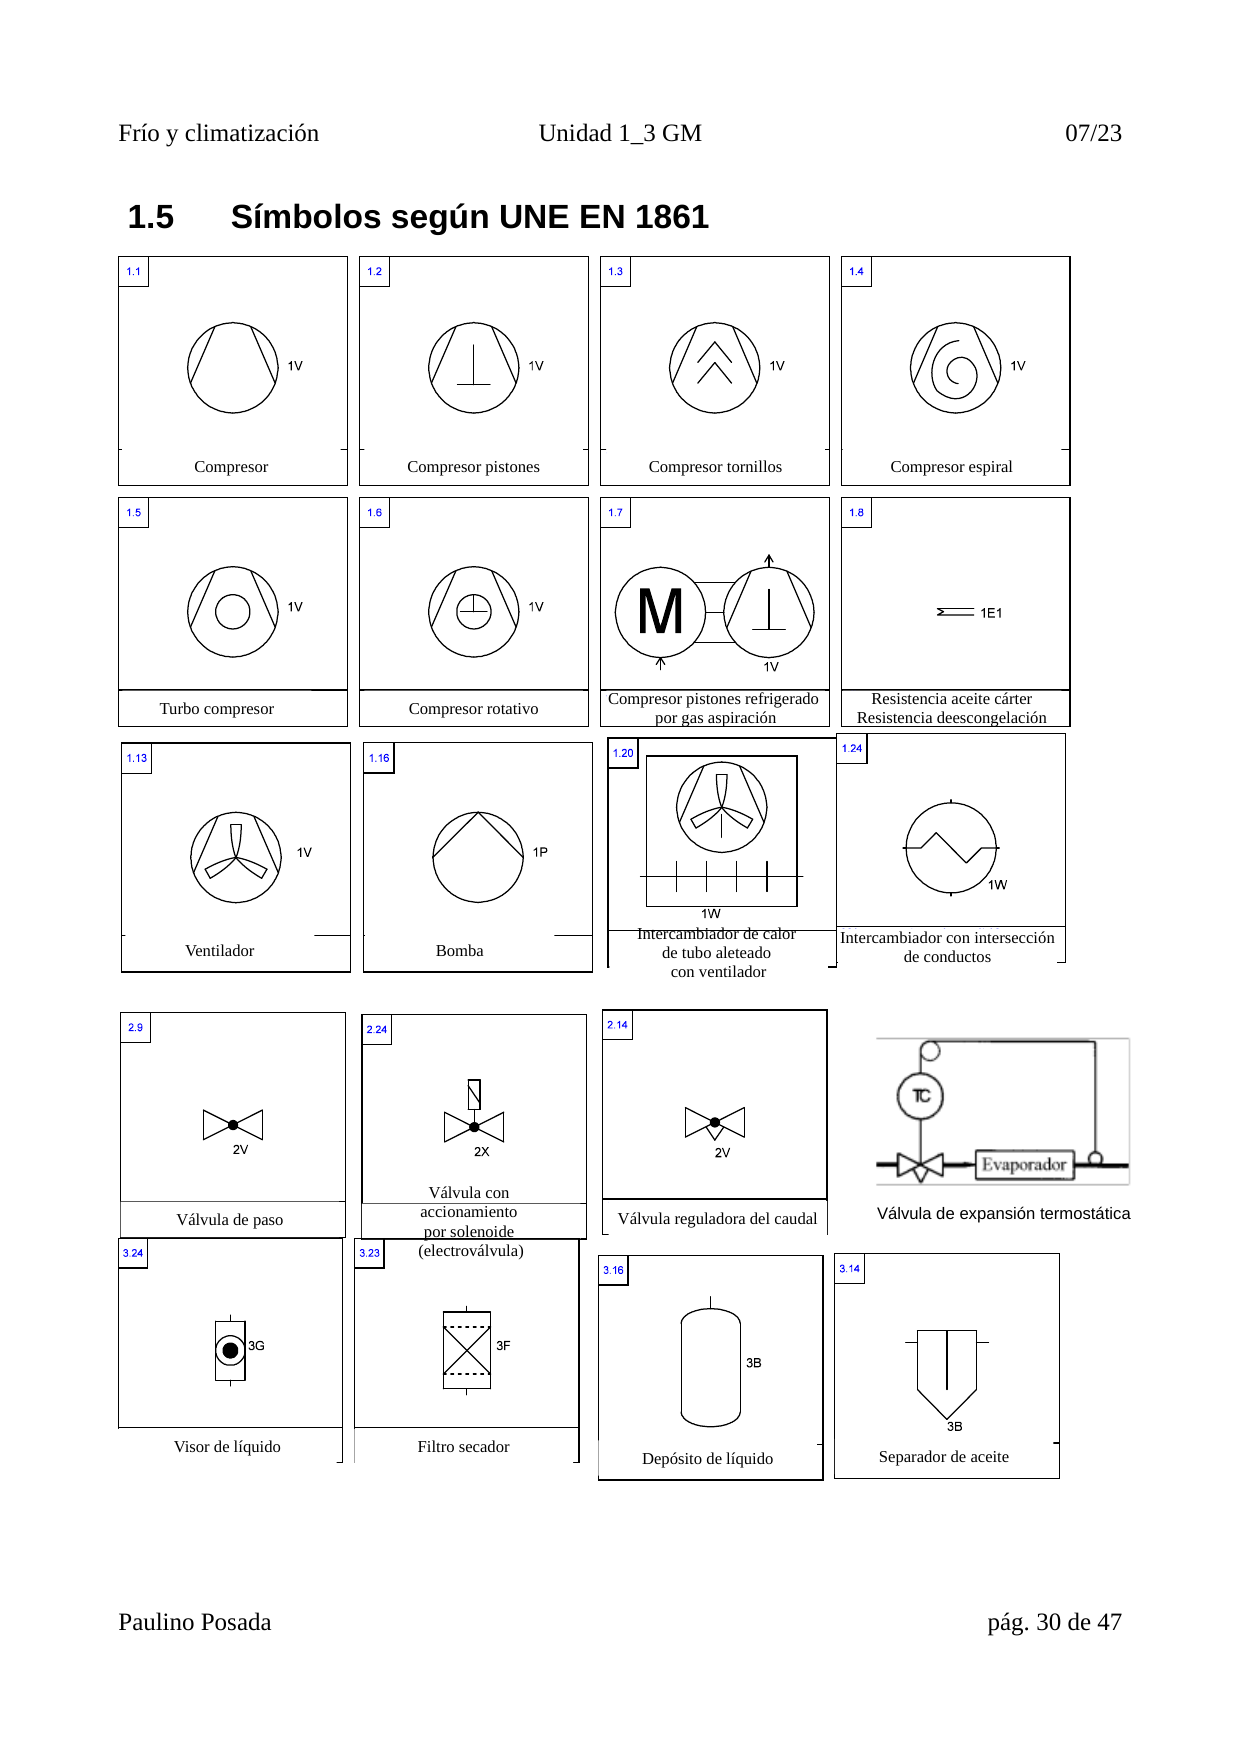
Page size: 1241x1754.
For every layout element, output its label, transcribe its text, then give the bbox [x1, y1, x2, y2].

subtitle Símbolos según UNE EN 1861 [118, 197, 1122, 236]
picture [864, 1027, 1140, 1200]
